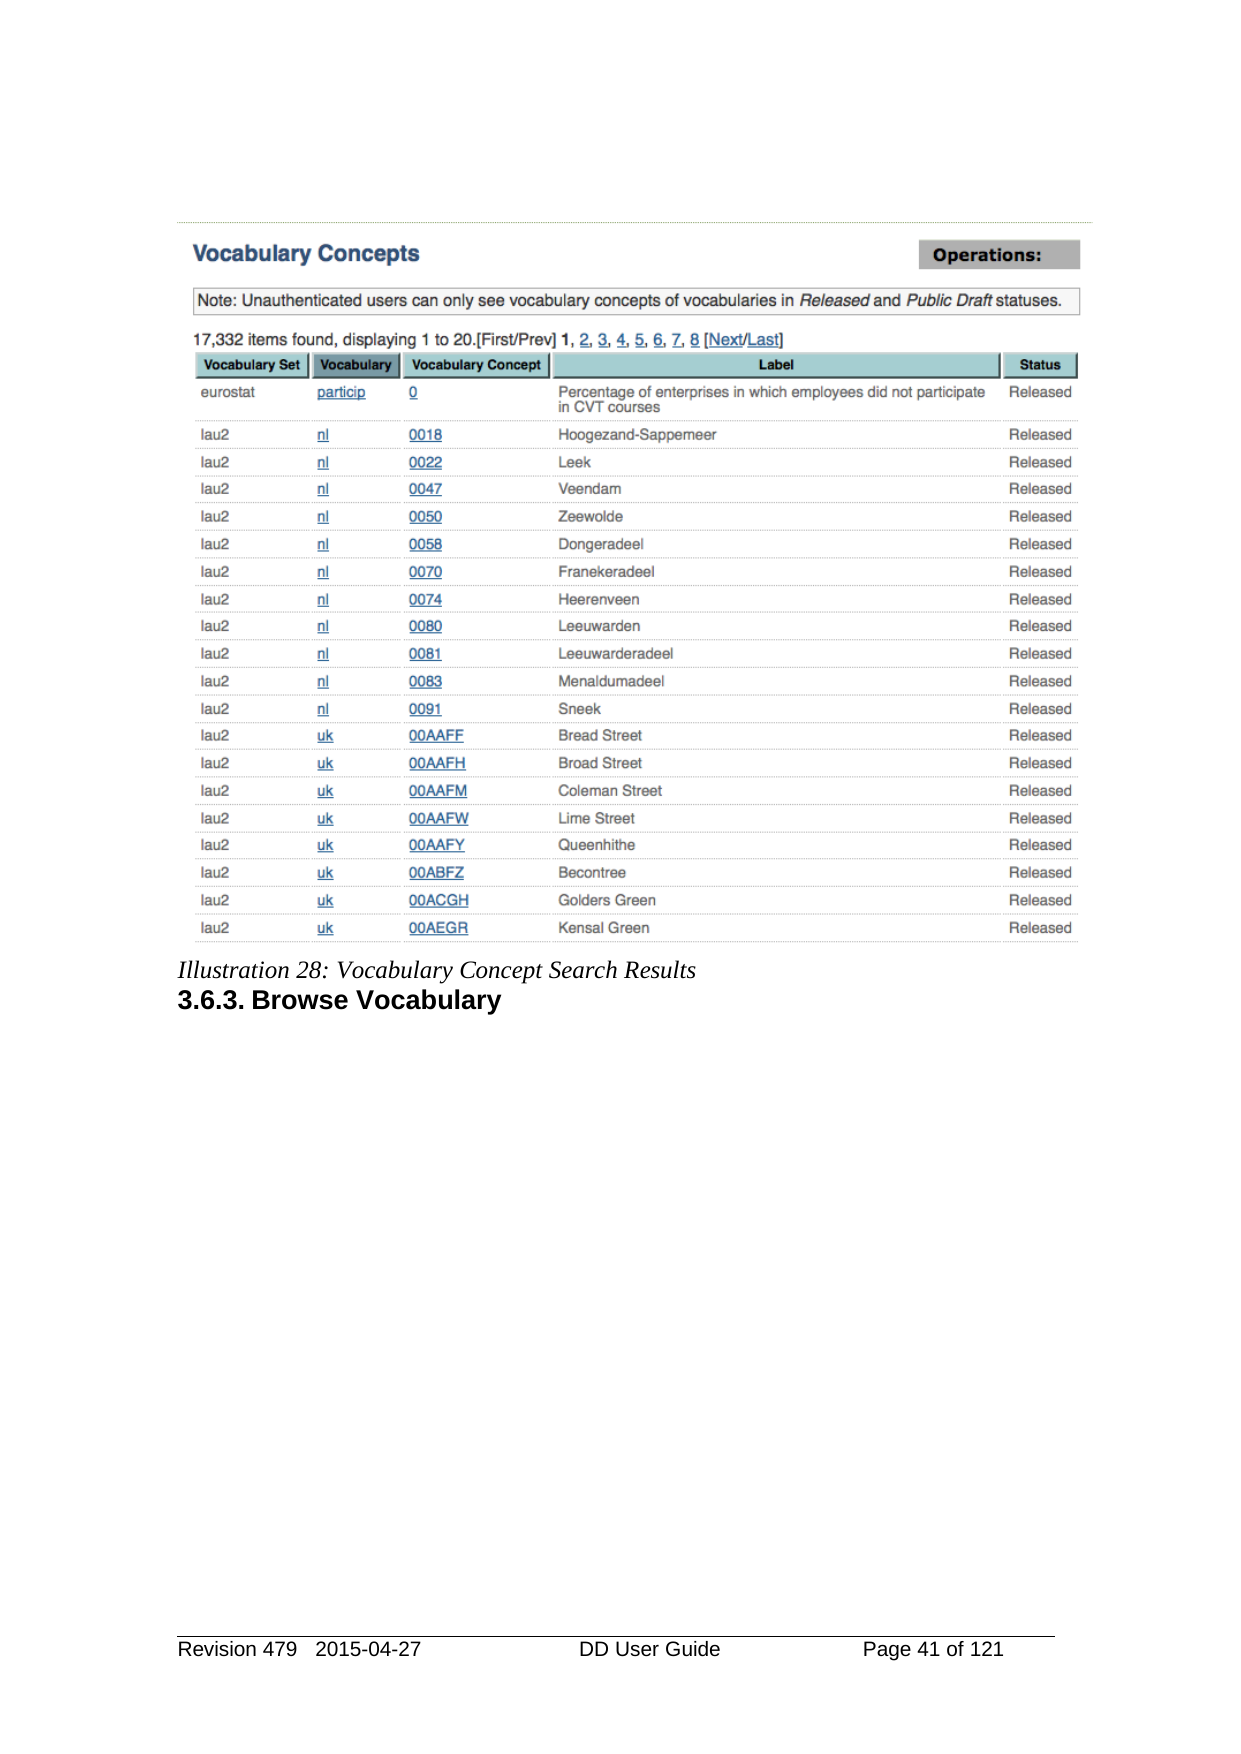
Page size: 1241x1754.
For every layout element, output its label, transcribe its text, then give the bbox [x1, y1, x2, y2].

text Illustration 28: Vocabulary Concept Search Results [177, 955, 1092, 984]
subtitle Browse Vocabulary [177, 984, 1092, 1015]
picture [177, 222, 1093, 955]
